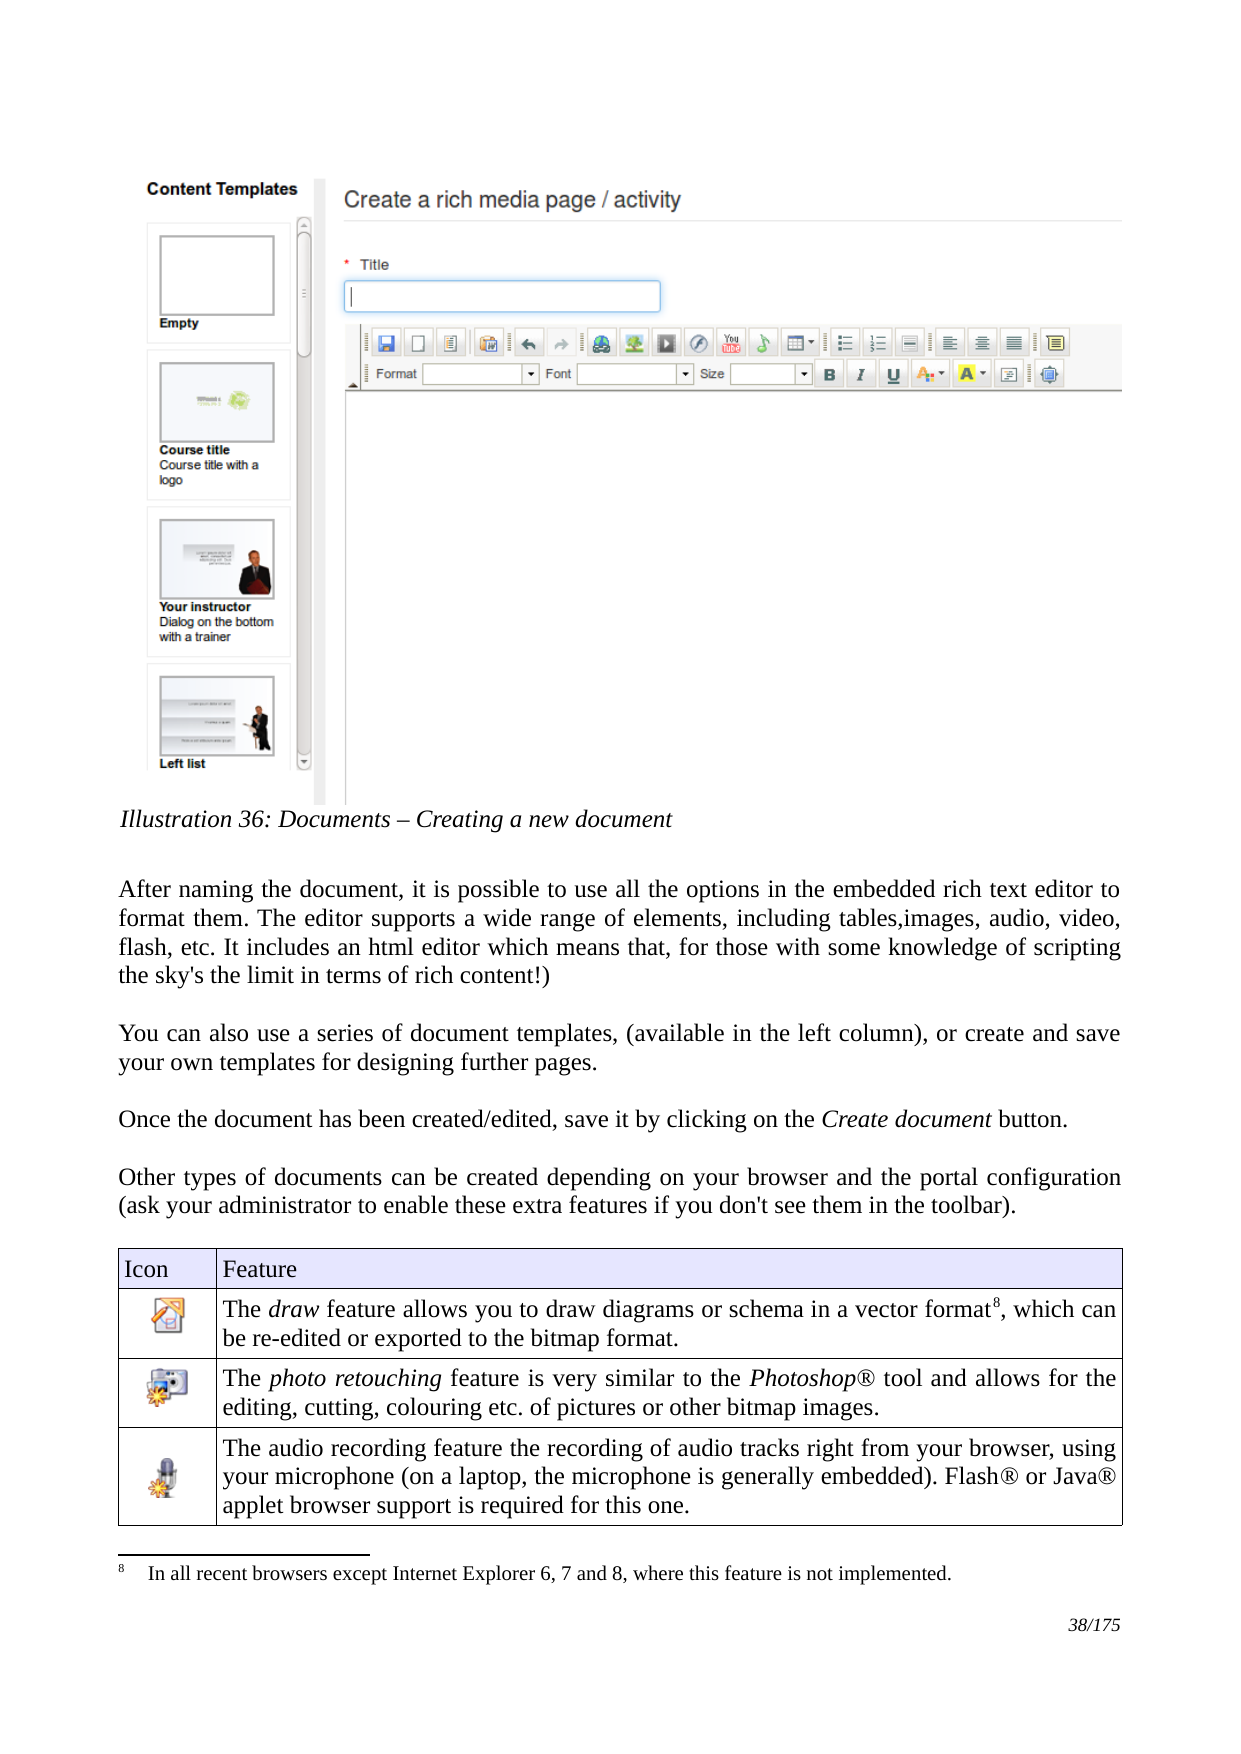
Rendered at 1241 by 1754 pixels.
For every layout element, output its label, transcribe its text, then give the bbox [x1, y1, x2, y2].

table_cell [119, 1289, 216, 1334]
table_cell The audio recording feature the recording of audio tracks right from your browser, using your microphone (on a laptop, the microphone is generally embedded). Flash® or Java® applet browser support is required for this one. [217, 1428, 1122, 1524]
table_header Feature [217, 1249, 1122, 1288]
table_cell [119, 1428, 216, 1524]
picture [148, 1295, 187, 1335]
text You can also use a series of document templates, (available in the left column), or create and save your own templates for designing further pages. [118, 1018, 1122, 1075]
text Illustration 36: Documents – Creating a new document [120, 805, 1120, 833]
picture [148, 1458, 187, 1498]
table_cell The photo retouching feature is very similar to the Photoshop® tool and allows for the editing, cutting, colouring etc. of pictures or other bitmap images. [217, 1359, 1122, 1427]
table_cell [119, 1359, 216, 1427]
table_cell [119, 1335, 216, 1357]
text Other types of documents can be created depending on your browser and the portal configuration (ask your administrator to enable these extra features if you don't see them in the toolbar). [118, 1162, 1122, 1219]
text After naming the document, it is possible to use all the options in the embedded rich text editor to format them. The editor supports a wide range of elements, including tables,images, audio, video, flash, etc. It includes an html editor which means that, for those with some knowledge of scripting the sky's the limit in terms of rich content!) [118, 874, 1122, 989]
text Once the document has been created/edited, save it by clicking on the Create document button. [118, 1104, 1122, 1133]
picture [146, 1365, 188, 1407]
table_cell The draw feature allows you to draw diagrams or schema in a vector format, which can be re-edited or exported to the bitmap format. [217, 1289, 1122, 1357]
picture [118, 173, 1122, 805]
table_header Icon [119, 1249, 216, 1288]
